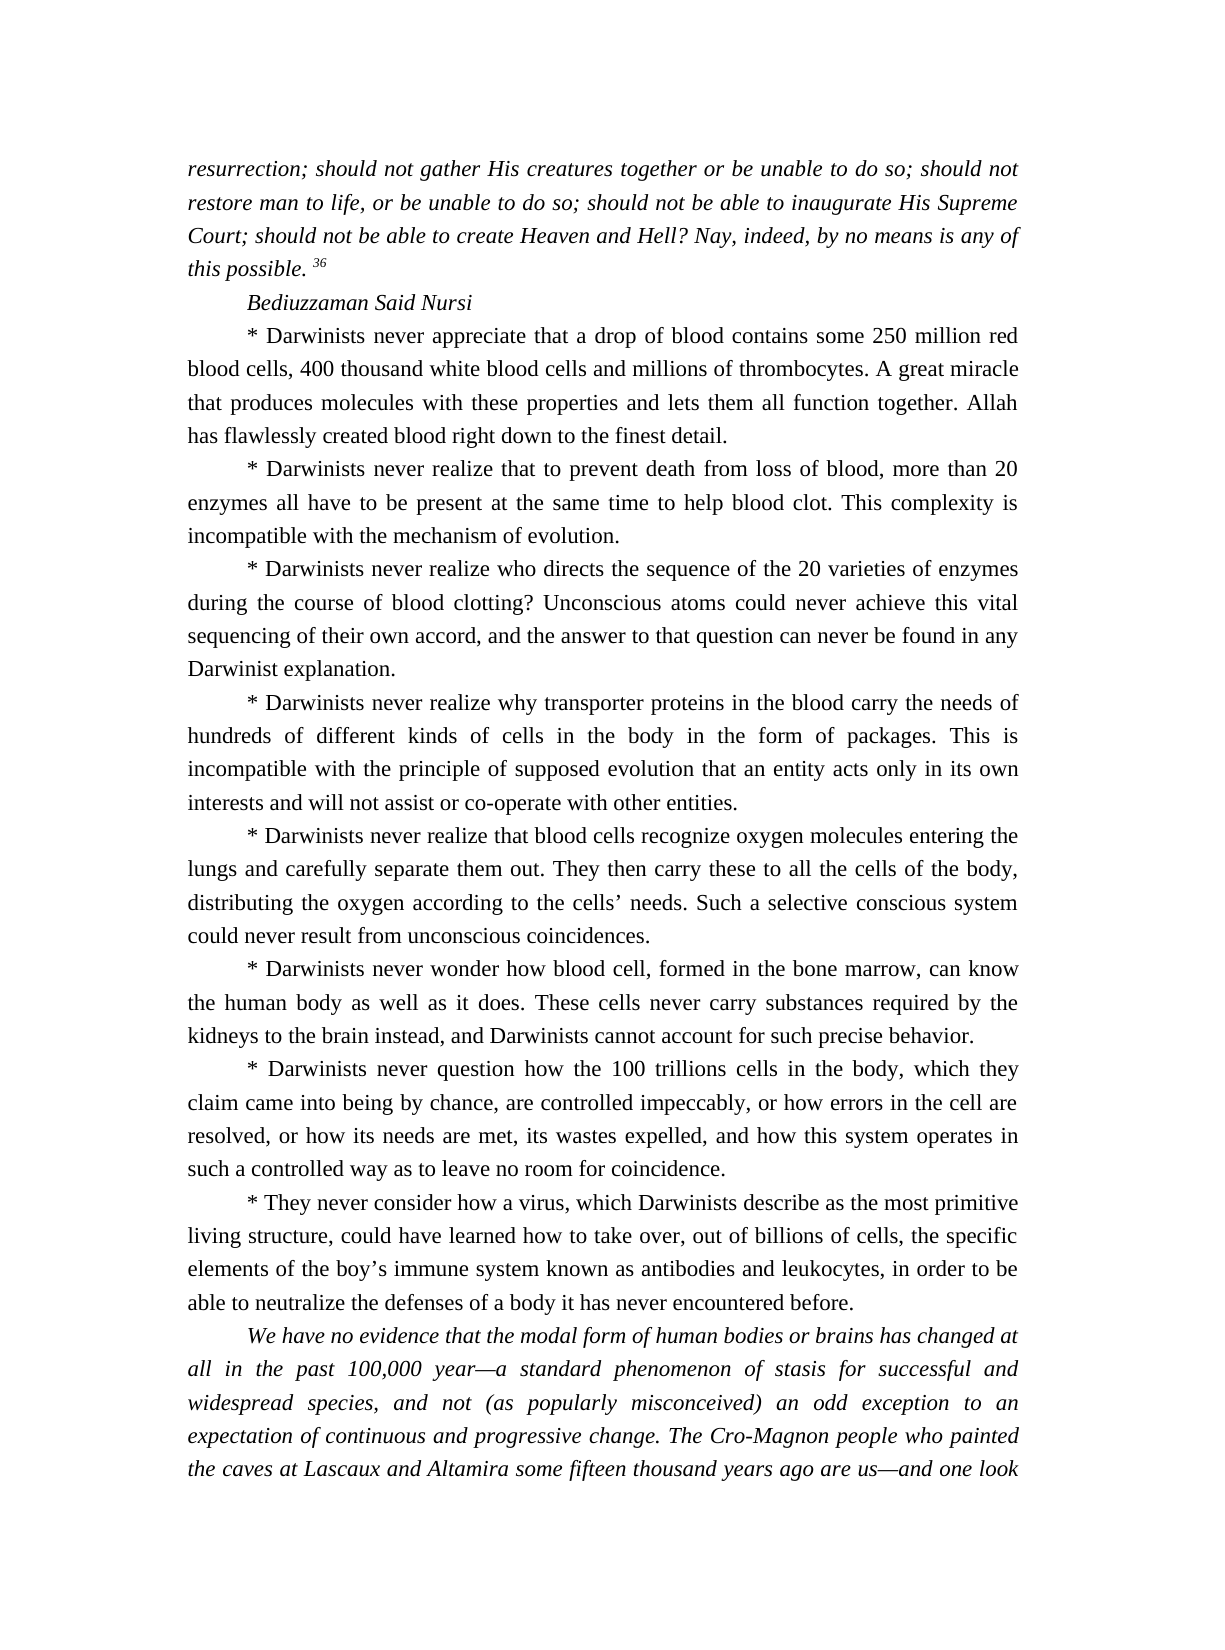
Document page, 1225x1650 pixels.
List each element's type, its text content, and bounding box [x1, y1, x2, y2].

text * Darwinists never question how the 100 trillions cells in the body, which they claim came into being by chance, are controlled impeccably, or how errors in the cell are resolved, or how its needs are met, its wastes expelled, and how this system operates in such a controlled way as to leave no room for coincidence. [187, 1050, 1020, 1183]
text * Darwinists never appreciate that a drop of blood contains some 250 million red blood cells, 400 thousand white blood cells and millions of thrombocytes. A great miracle that produces molecules with these properties and lets them all function together. Allah has flawlessly created blood right down to the finest detail. [187, 317, 1020, 450]
text We have no evidence that the modal form of human bodies or brains has changed at all in the past 100,000 year—a standard phenomenon of stasis for successful and widespread species, and not (as popularly misconceived) an odd exception to an expectation of continuous and progressive change. The Cro-Magnon people who painted the caves at Lascaux and Altamira some fifteen thousand years ago are us—and one look [187, 1317, 1020, 1483]
text resurrection; should not gather His creatures together or be unable to do so; should not restore man to life, or be unable to do so; should not be able to inaugurate His Supreme Court; should not be able to create Heaven and Hell? Nay, indeed, by no means is any of this possible. 36 [187, 150, 1020, 283]
text Be­di­uz­za­man Sa­id Nur­si [187, 283, 1020, 317]
text * Darwinists never realize who directs the sequence of the 20 varieties of enzymes during the course of blood clotting? Unconscious atoms could never achieve this vital sequencing of their own accord, and the answer to that question can never be found in any Darwinist explanation. [187, 550, 1020, 683]
text * Darwinists never realize that to prevent death from loss of blood, more than 20 enzymes all have to be present at the same time to help blood clot. This complexity is incompatible with the mechanism of evolution. [187, 450, 1020, 550]
text * Darwinists never realize why transporter proteins in the blood carry the needs of hundreds of different kinds of cells in the body in the form of packages. This is incompatible with the principle of supposed evolution that an entity acts only in its own interests and will not assist or co-operate with other entities. [187, 683, 1020, 817]
text * Darwinists never wonder how blood cell, formed in the bone marrow, can know the human body as well as it does. These cells never carry substances required by the kidneys to the brain instead, and Darwinists cannot account for such precise behavior. [187, 950, 1020, 1050]
text * Darwinists never realize that blood cells recognize oxygen molecules entering the lungs and carefully separate them out. They then carry these to all the cells of the body, distributing the oxygen according to the cells’ needs. Such a selective conscious system could never result from unconscious coincidences. [187, 817, 1020, 950]
text * They never consider how a virus, which Darwinists describe as the most primitive living structure, could have learned how to take over, out of billions of cells, the specific elements of the boy’s immune system known as antibodies and leukocytes, in order to be able to neutralize the defenses of a body it has never encountered before. [187, 1183, 1020, 1317]
